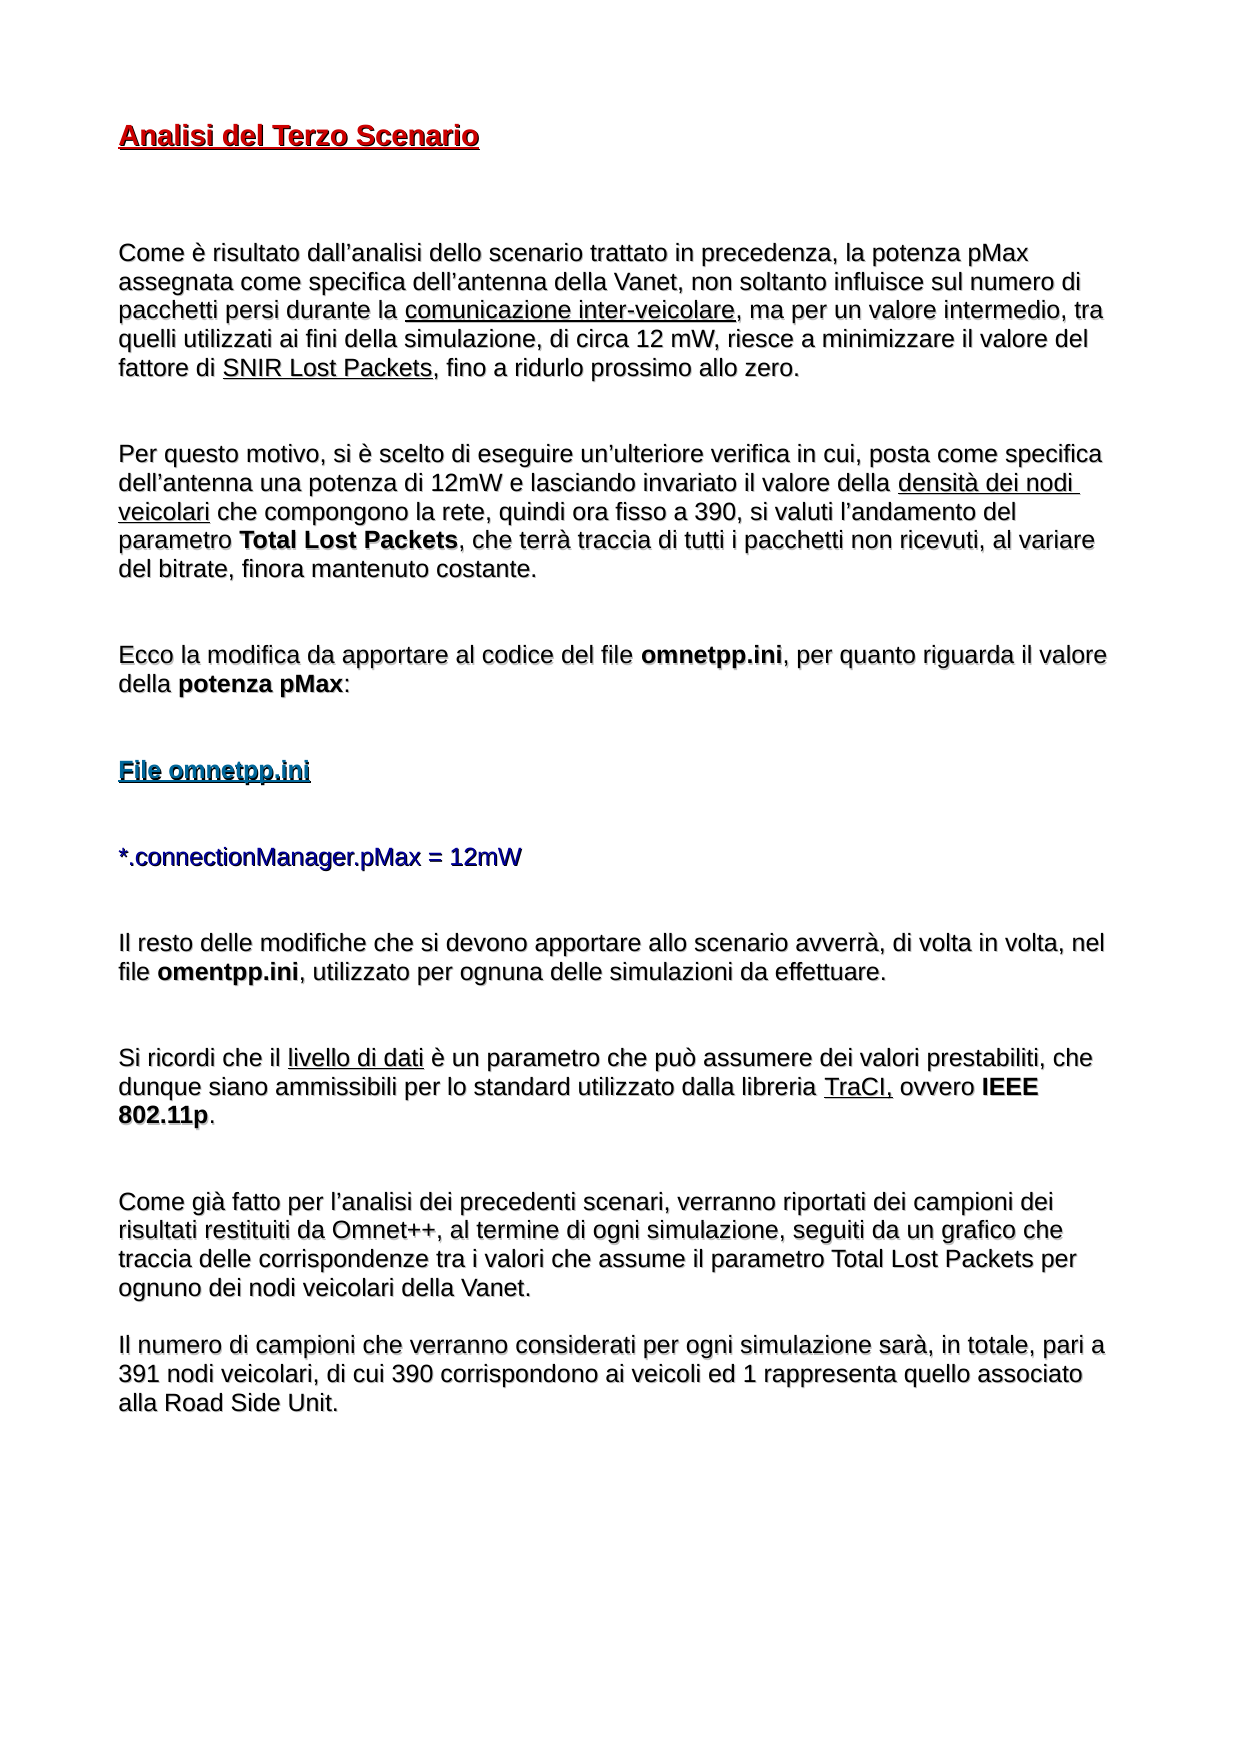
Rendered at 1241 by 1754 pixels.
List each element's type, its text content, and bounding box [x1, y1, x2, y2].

text Come è risultato dall’analisi dello scenario trattato in precedenza, la potenza pMax assegnata come specifica dell’antenna della Vanet, non soltanto influisce sul numero di pacchetti persi durante la comunicazione inter-veicolare, ma per un valore intermedio, tra quelli utilizzati ai fini della simulazione, di circa 12 mW, riesce a minimizzare il valore del fattore di SNIR Lost Packets, fino a ridurlo prossimo allo zero. [118, 238, 1122, 382]
text Analisi del Terzo Scenario [118, 118, 1122, 152]
text Ecco la modifica da apportare al codice del file omnetpp.ini, per quanto riguarda il valore della potenza pMax: [118, 640, 1122, 698]
text *.connectionManager.pMax = 12mW [118, 842, 1122, 870]
text Il numero di campioni che verranno considerati per ogni simulazione sarà, in totale, pari a 391 nodi veicolari, di cui 390 corrispondono ai veicoli ed 1 rappresenta quello associato alla Road Side Unit. [118, 1330, 1122, 1417]
text File omnetpp.ini [118, 755, 1122, 784]
text Il resto delle modifiche che si devono apportare allo scenario avverrà, di volta in volta, nel file omentpp.ini, utilizzato per ognuna delle simulazioni da effettuare. [118, 928, 1122, 985]
text Si ricordi che il livello di dati è un parametro che può assumere dei valori prestabiliti, che dunque siano ammissibili per lo standard utilizzato dalla libreria TraCI, ovvero IEEE 802.11p. [118, 1043, 1122, 1129]
text Come già fatto per l’analisi dei precedenti scenari, verranno riportati dei campioni dei risultati restituiti da Omnet++, al termine di ogni simulazione, seguiti da un grafico che traccia delle corrispondenze tra i valori che assume il parametro Total Lost Packets per ognuno dei nodi veicolari della Vanet. [118, 1187, 1122, 1302]
text Per questo motivo, si è scelto di eseguire un’ulteriore verifica in cui, posta come specifica dell’antenna una potenza di 12mW e lasciando invariato il valore della densità dei nodi veicolari che compongono la rete, quindi ora fisso a 390, si valuti l’andamento del parametro Total Lost Packets, che terrà traccia di tutti i pacchetti non ricevuti, al variare del bitrate, finora mantenuto costante. [118, 439, 1122, 583]
